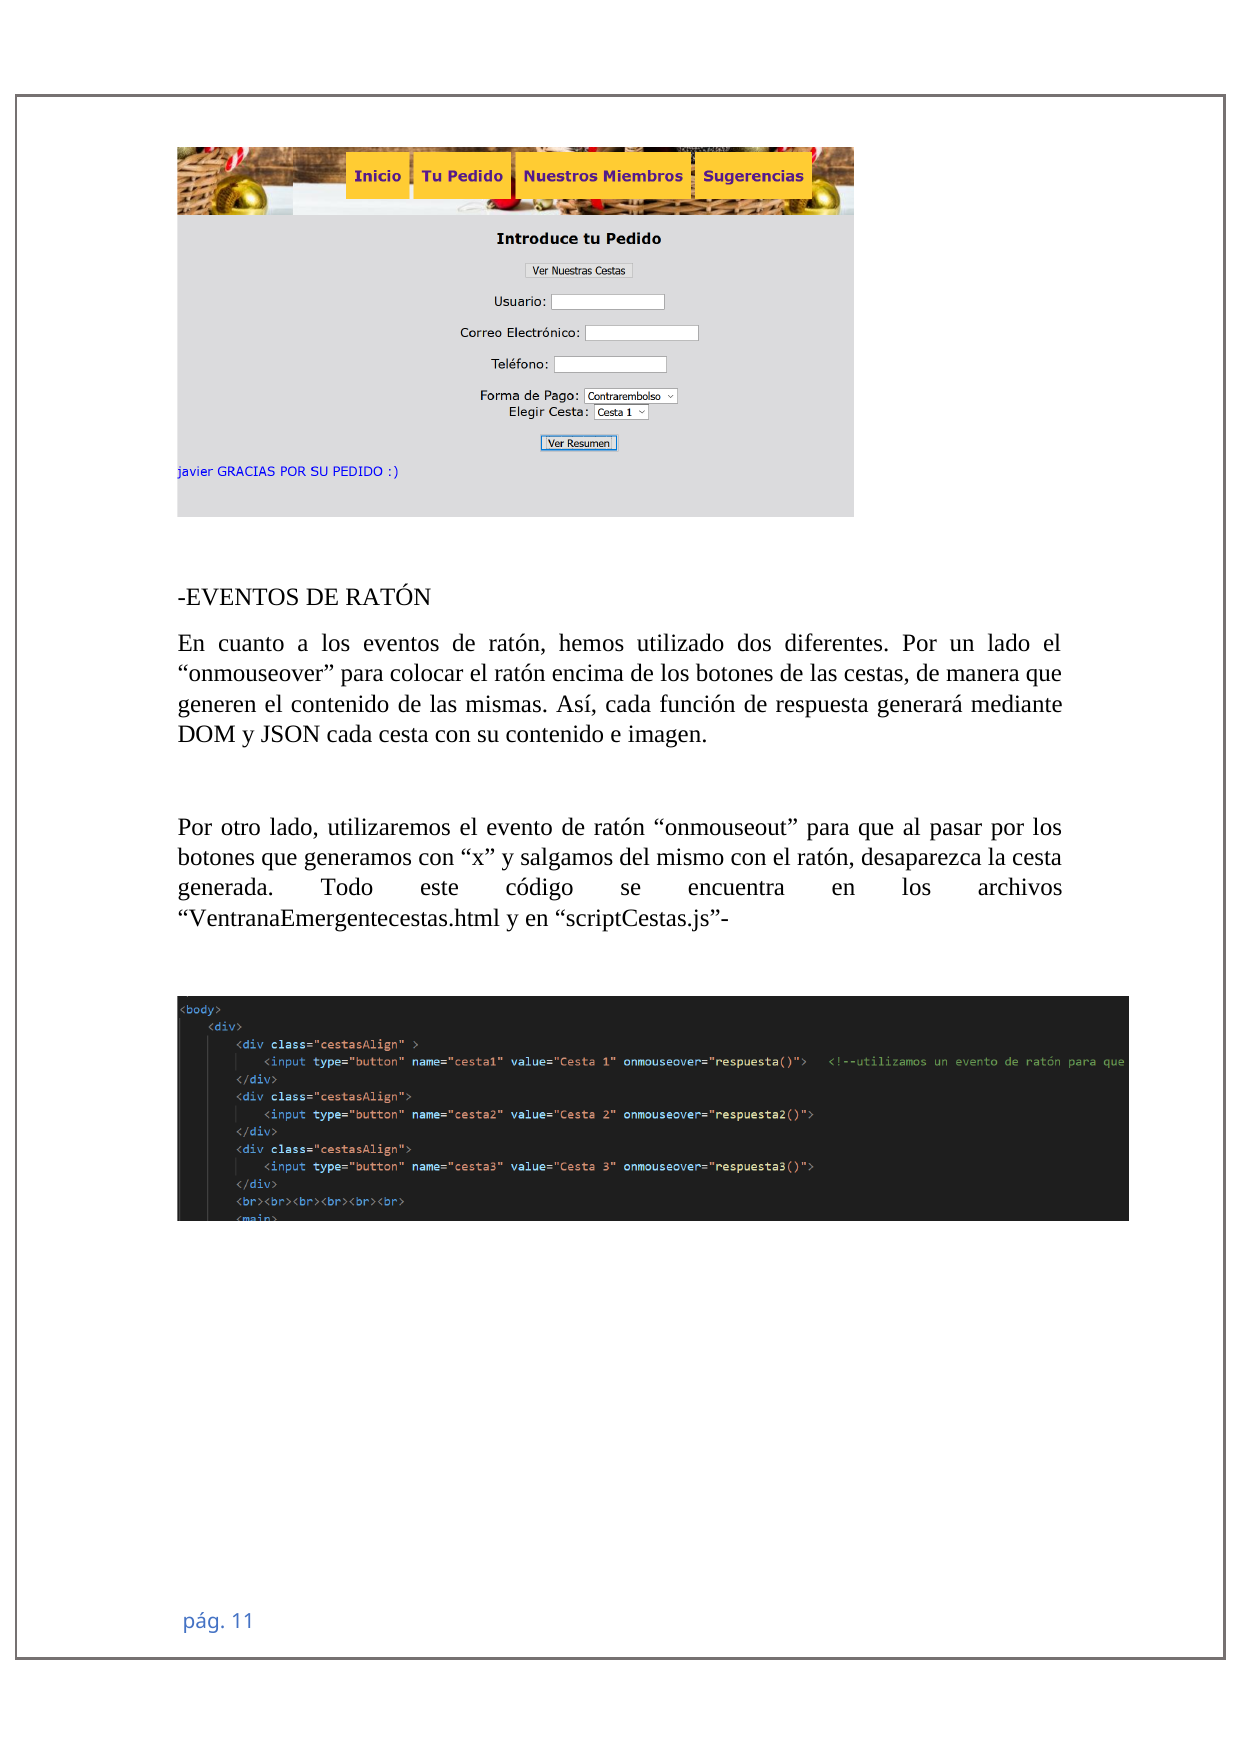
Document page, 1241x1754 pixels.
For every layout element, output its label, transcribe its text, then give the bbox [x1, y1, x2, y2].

text En cuanto a los eventos de ratón, hemos utilizado dos diferentes. Por un lado el “onmouseover” para colocar el ratón encima de los botones de las cestas, de manera que generen el contenido de las mismas. Así, cada función de respuesta generará mediante DOM y JSON cada cesta con su contenido e imagen. [177, 628, 1063, 747]
text -EVENTOS DE RATÓN [177, 582, 1063, 610]
text Por otro lado, utilizaremos el evento de ratón “onmouseout” para que al pasar por los botones que generamos con “x” y salgamos del mismo con el ratón, desaparezca la cesta generada. Todo este código se encuentra en los archivos “VentranaEmergentecestas.html y en “scriptCestas.js”- [177, 812, 1063, 931]
